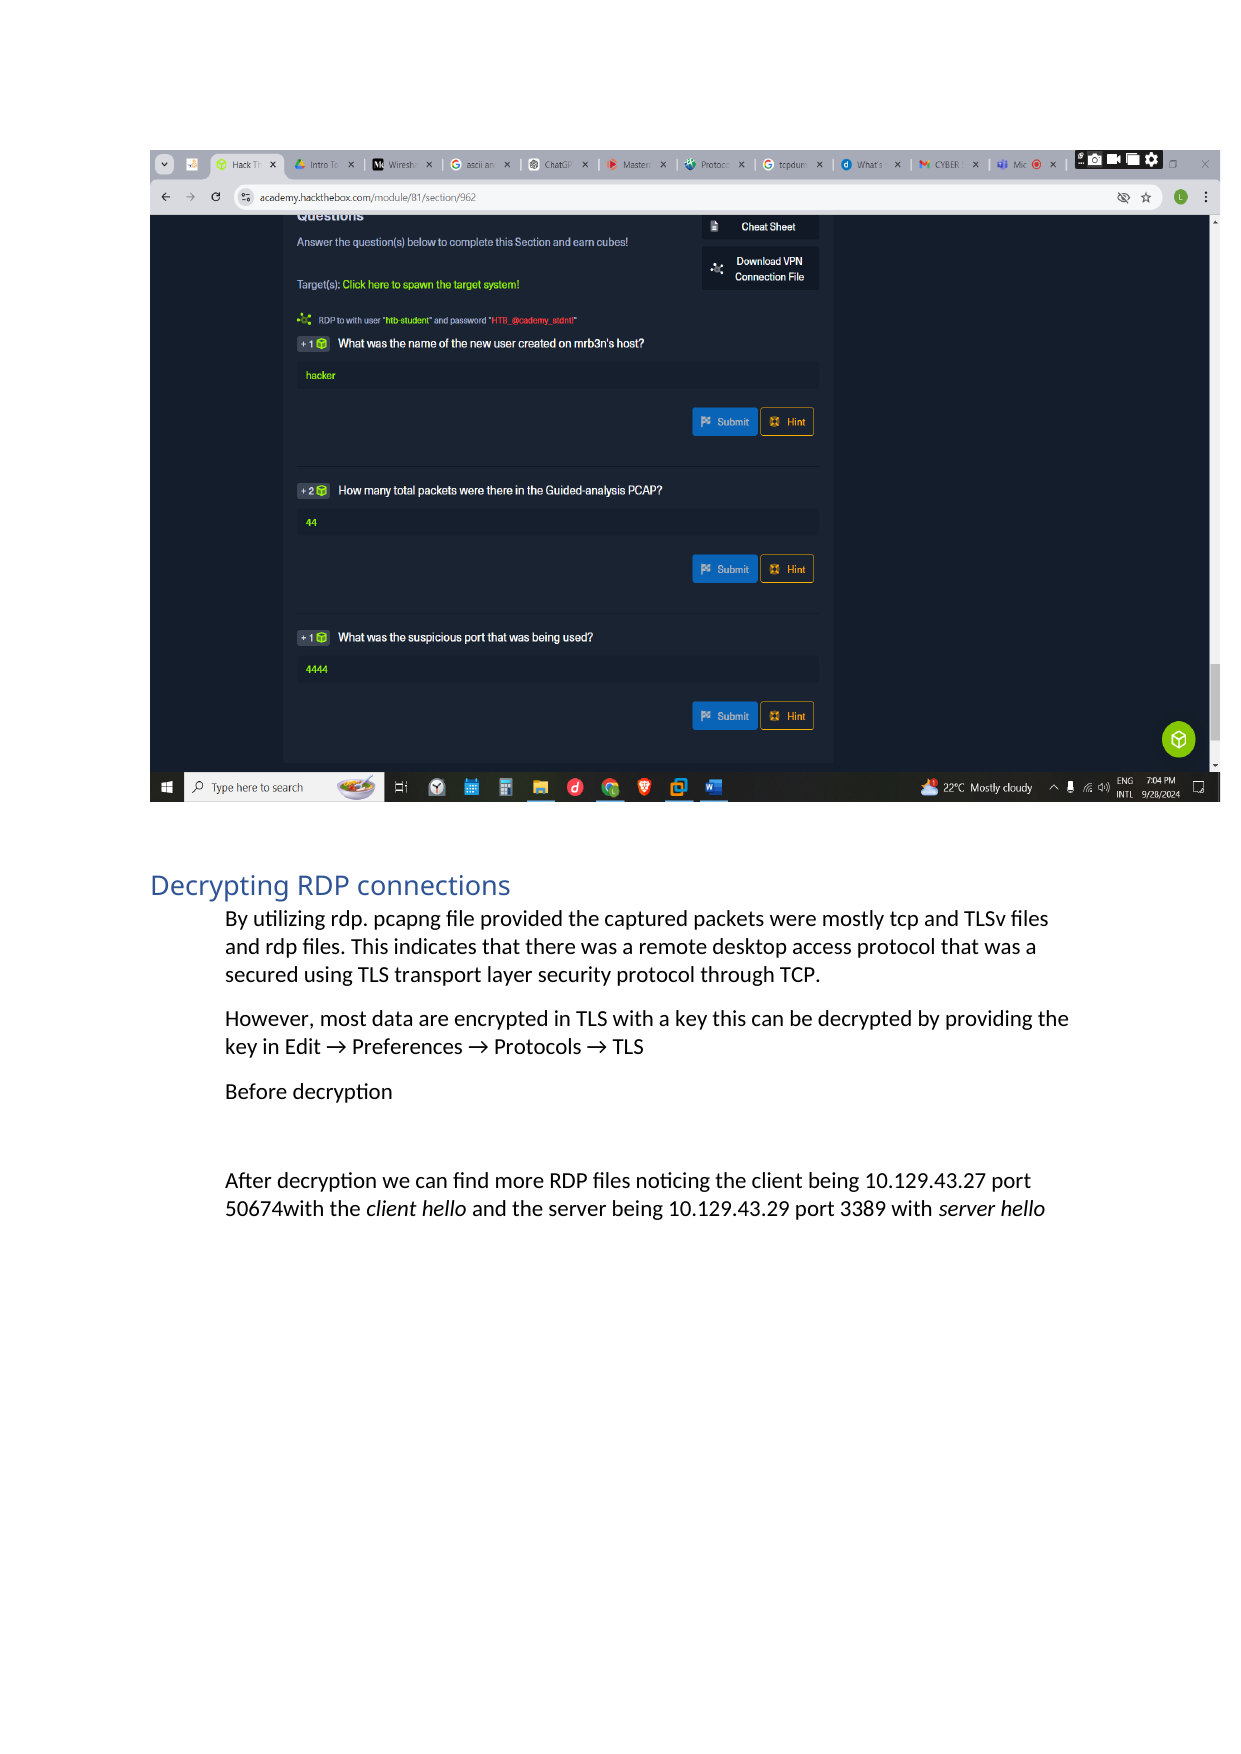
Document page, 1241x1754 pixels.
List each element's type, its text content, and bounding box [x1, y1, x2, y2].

subtitle Decrypting RDP connections [150, 867, 1090, 904]
text After decryption we can find more RDP files noticing the client being 10.129.43.27 port 50674with the client hello and the server being 10.129.43.29 port 3389 with server hello [225, 1167, 1090, 1223]
text However, most data are encrypted in TLS with a key this can be decrypted by providing the key in Edit → Preferences → Protocols → TLS [225, 1004, 1090, 1061]
text Before decryption [225, 1077, 1090, 1105]
text By utilizing rdp. pcapng file provided the captured packets were mostly tcp and TLSv files and rdp files. This indicates that there was a remote desktop access protocol that was a secured using TLS transport layer security protocol through TCP. [225, 904, 1090, 988]
